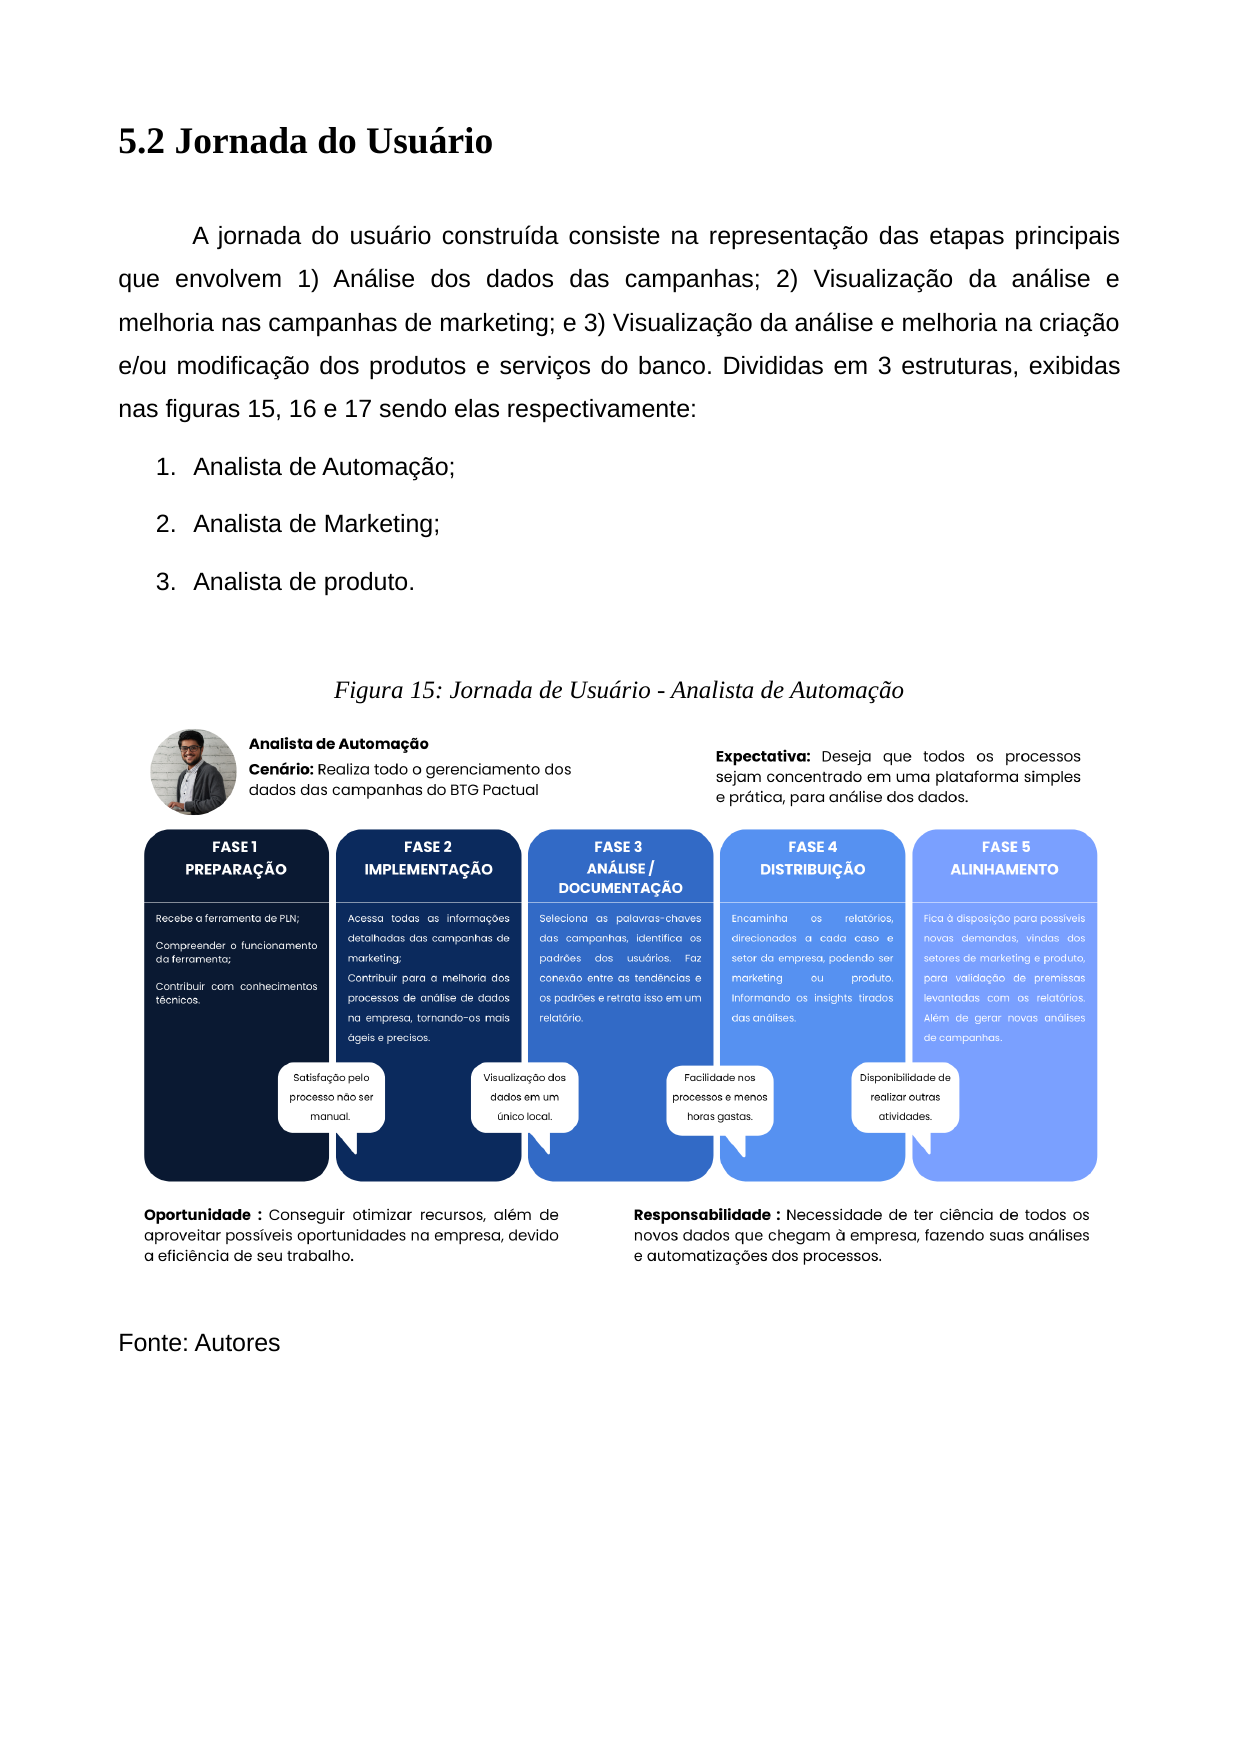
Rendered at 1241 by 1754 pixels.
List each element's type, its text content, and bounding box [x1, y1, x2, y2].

list Analista de Automação; [156, 452, 1122, 480]
text A jornada do usuário construída consiste na representação das etapas principais que envolvem 1) Análise dos dados das campanhas; 2) Visualização da análise e melhoria nas campanhas de marketing; e 3) Visualização da análise e melhoria na criação e/ou modificação dos produtos e serviços do banco. Divididas em 3 estruturas, exibidas nas figuras 15, 16 e 17 sendo elas respectivamente: [118, 221, 1122, 423]
subtitle 5.2 Jornada do Usuário [118, 118, 1122, 161]
text Figura 15: Jornada de Usuário - Analista de Automação [118, 675, 1122, 703]
list Analista de Marketing; [156, 509, 1122, 538]
picture [118, 716, 1123, 1281]
list Analista de produto. [156, 567, 1122, 596]
text Fonte: Autores [118, 1314, 1122, 1357]
